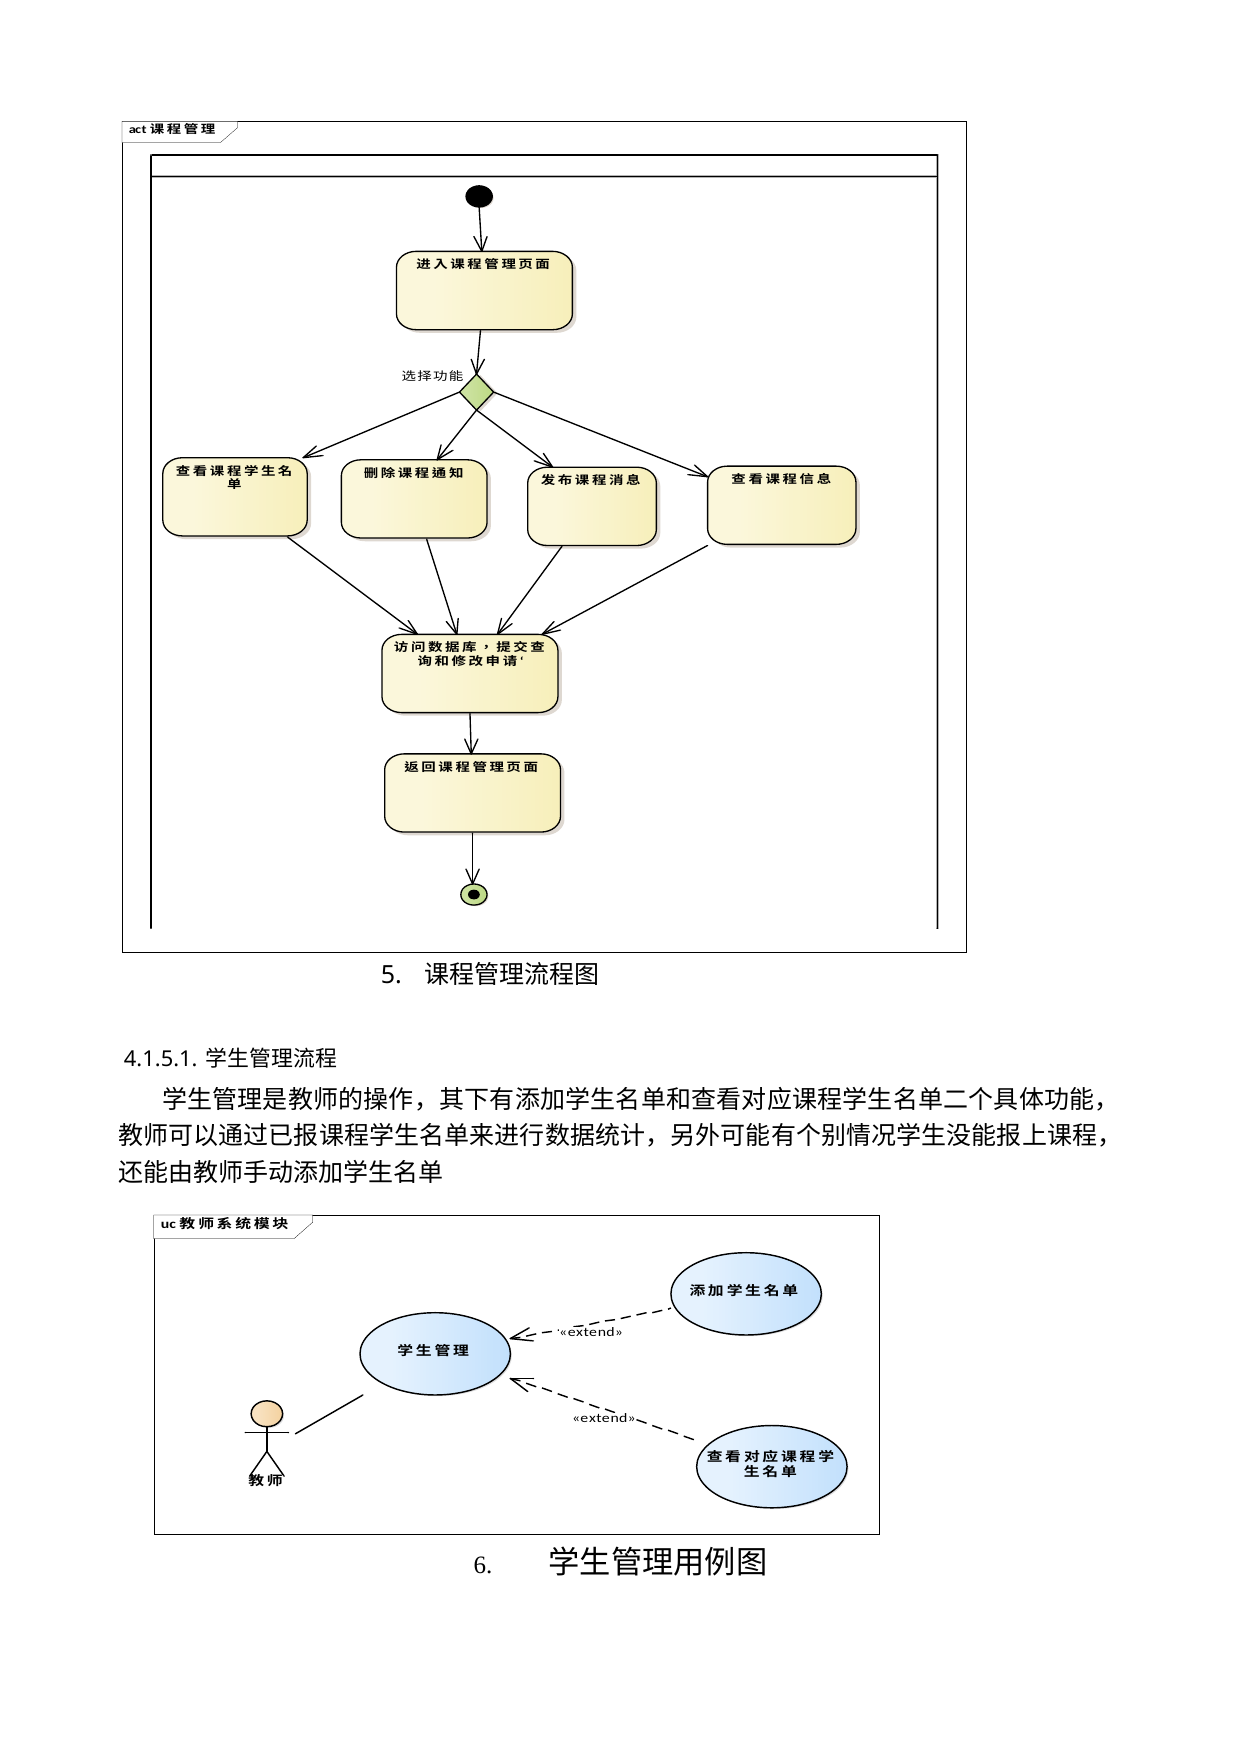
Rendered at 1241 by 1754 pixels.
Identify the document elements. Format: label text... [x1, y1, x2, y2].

subtitle 学生管理流程 [118, 1041, 1122, 1073]
subtitle 课程管理流程图 [337, 955, 1122, 991]
subtitle 学生管理用例图 [118, 1537, 1122, 1582]
text 学生管理是教师的操作，其下有添加学生名单和查看对应课程学生名单二个具体功能，教师可以通过已报课程学生名单来进行数据统计，另外可能有个别情况学生没能报上课程，还能由教师手动添加学生名单 [118, 1079, 1122, 1188]
